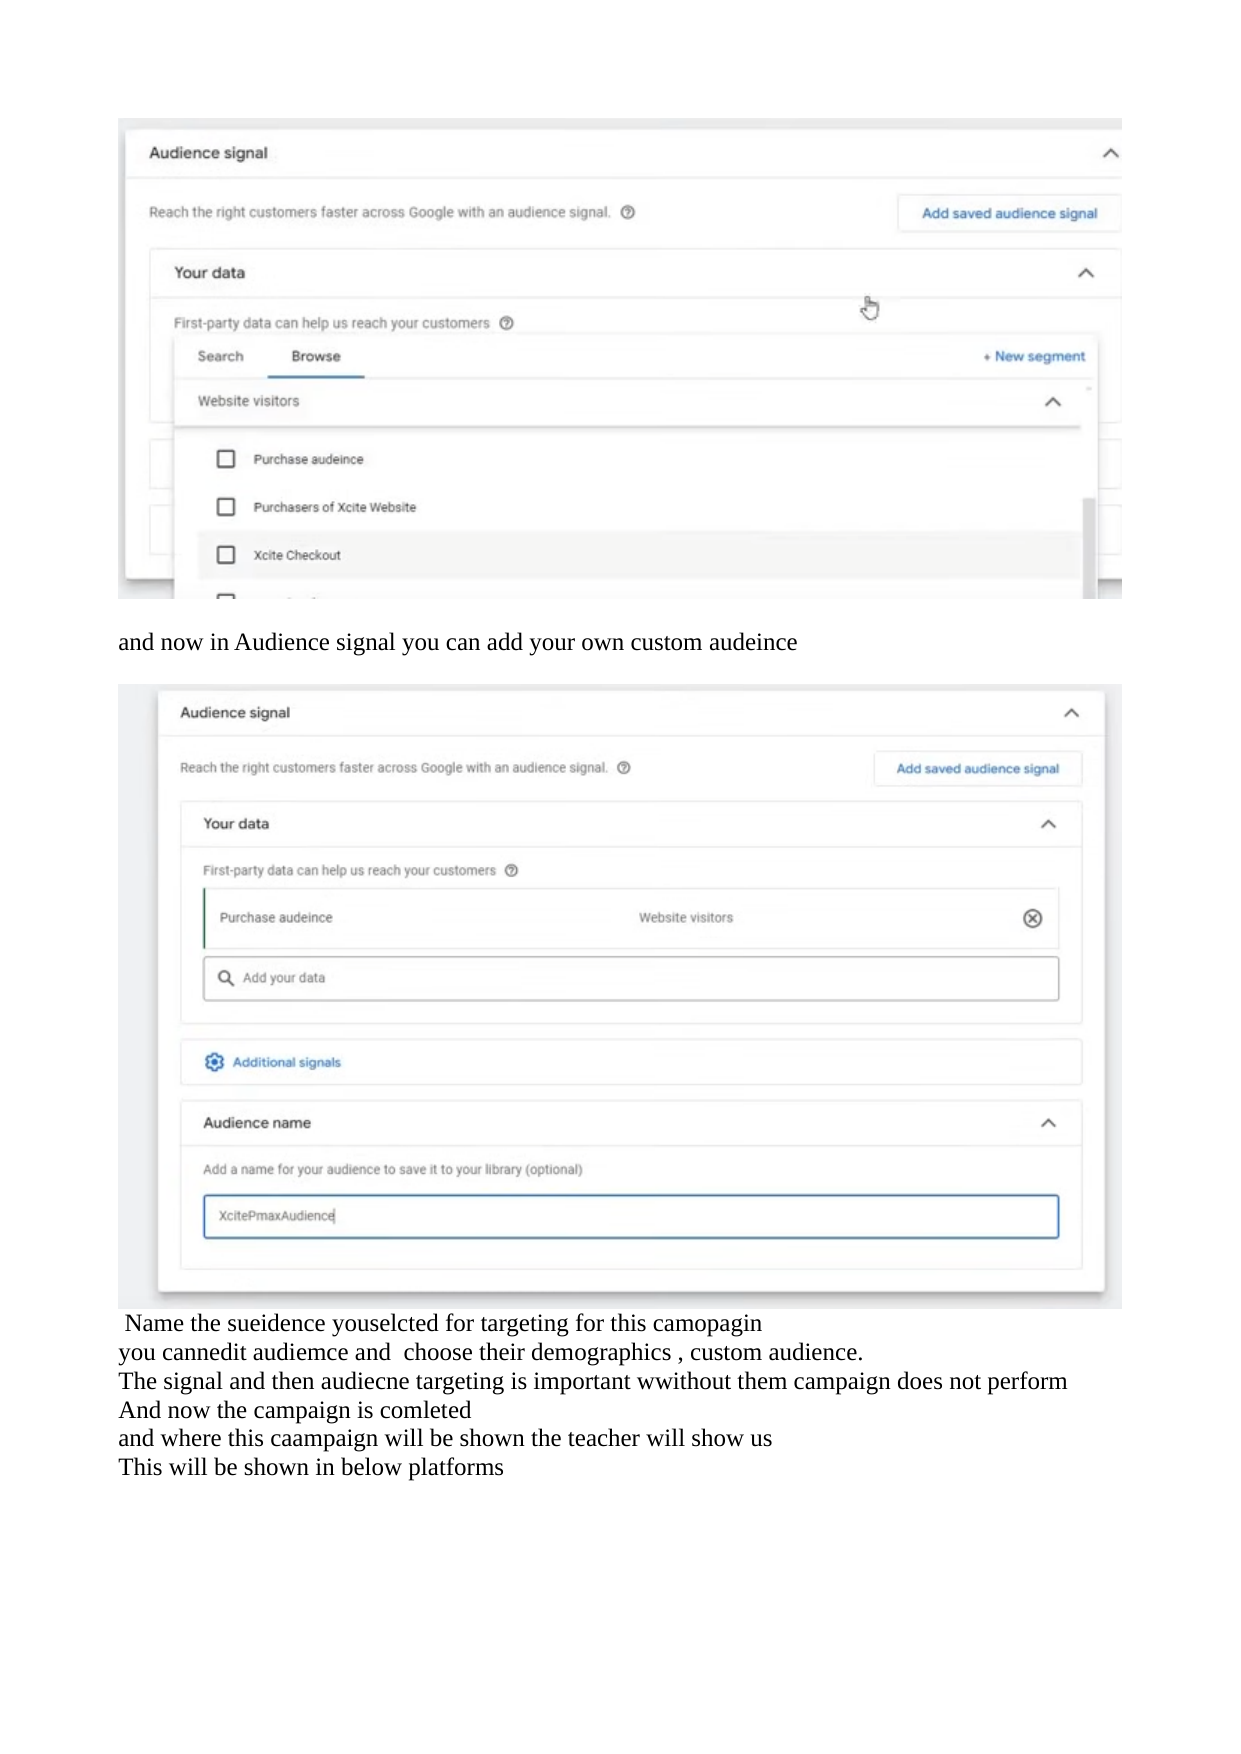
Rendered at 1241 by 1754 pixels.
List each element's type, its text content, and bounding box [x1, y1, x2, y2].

text This will be shown in below platforms [118, 1452, 1122, 1481]
text And now the campaign is comleted [118, 1395, 1122, 1423]
text you cannedit audiemce and choose their demographics , custom audience. [118, 1337, 1122, 1366]
text and where this caampaign will be shown the teacher will show us [118, 1423, 1122, 1452]
text The signal and then audiecne targeting is important wwithout them campaign does not perform [118, 1366, 1122, 1395]
picture [118, 684, 1122, 1309]
text and now in Audience signal you can add your own custom audeince [118, 627, 1122, 656]
picture [118, 118, 1122, 599]
text Name the sueidence youselcted for targeting for this camopagin [118, 1309, 1122, 1337]
